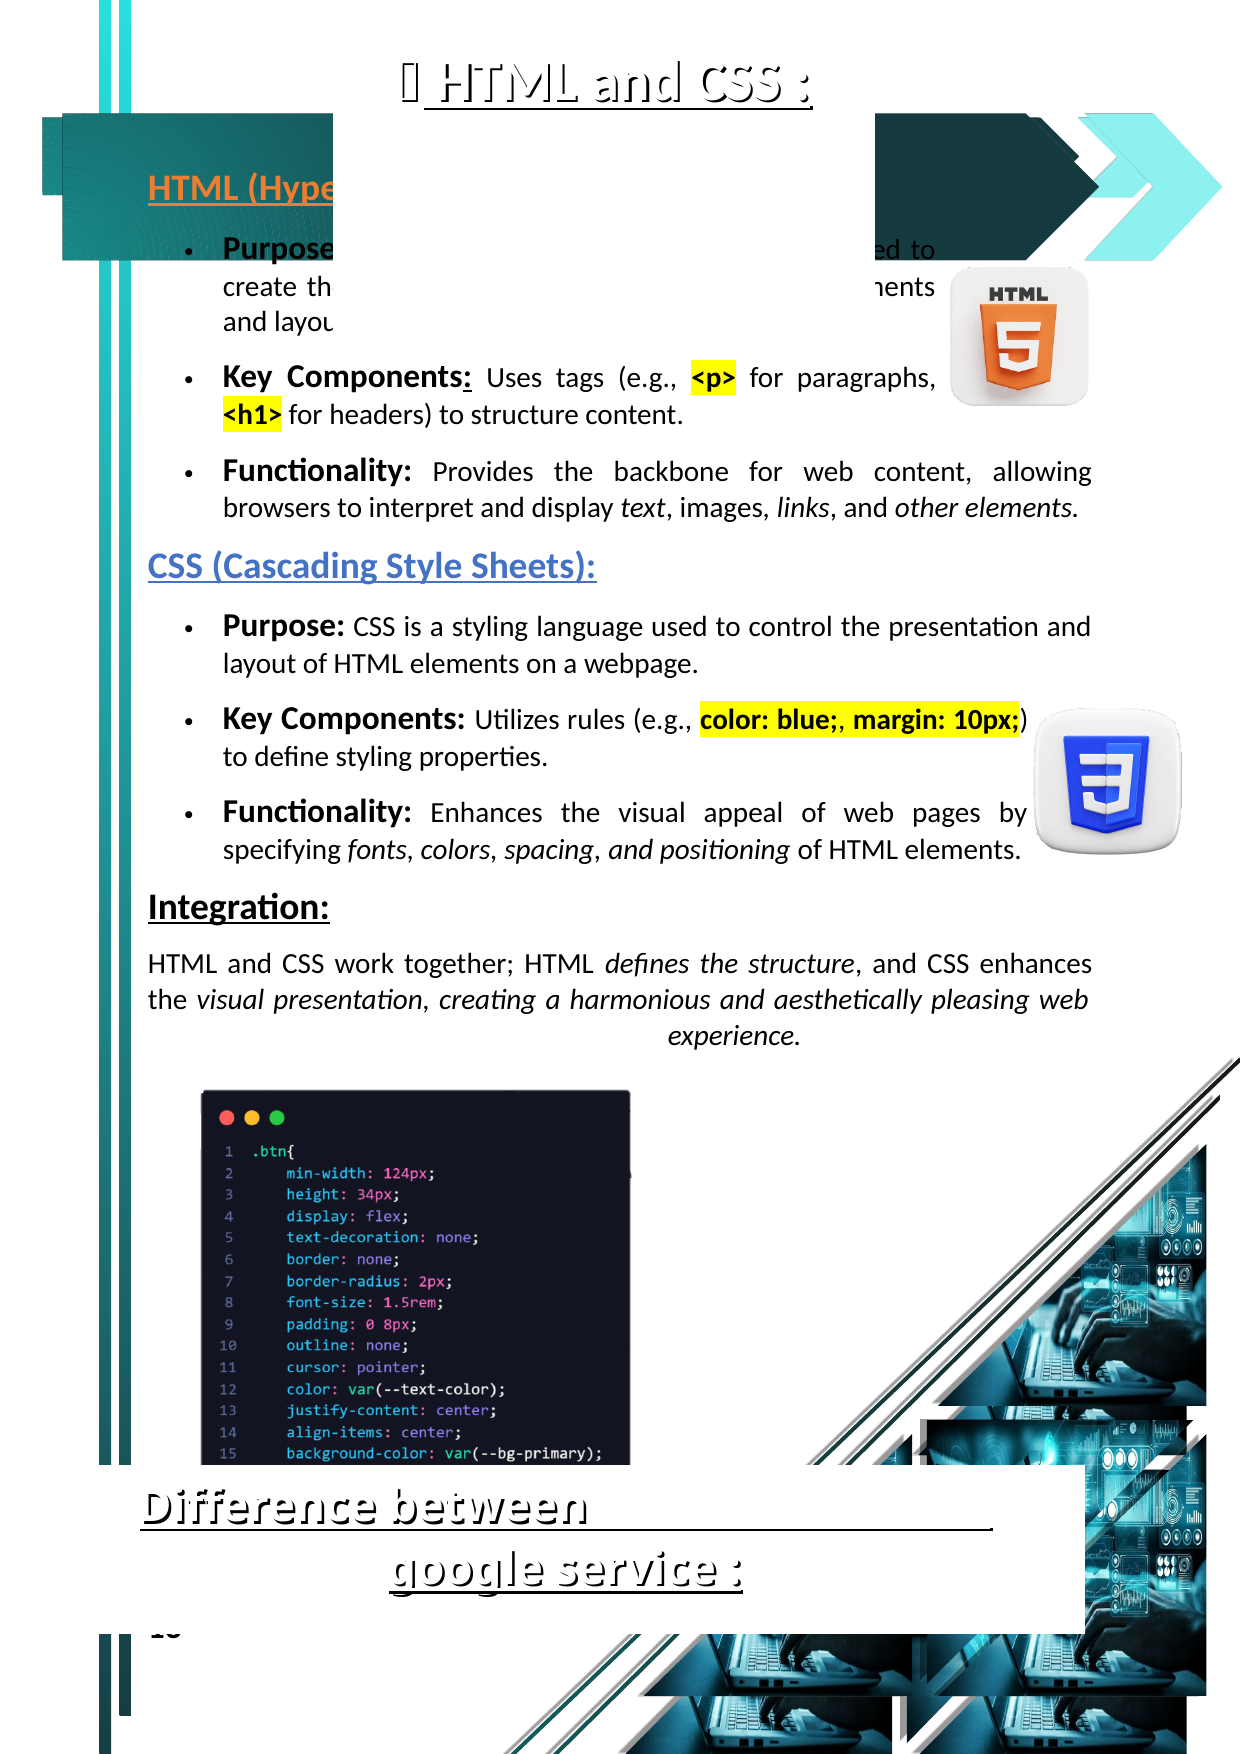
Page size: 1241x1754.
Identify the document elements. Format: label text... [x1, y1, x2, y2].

list Key Components: Uses tags (e.g., <p> for paragraphs, <h1> for headers) to structure content. [185, 356, 1093, 432]
text Integration: [148, 883, 1093, 929]
text Difference between microsoft tools & google service : [57, 1473, 1070, 1598]
text CSS (Cascading Style Sheets): [148, 542, 1093, 587]
list Functionality: Provides the backbone for web content, allowing browsers to interpret and display text, images, links, and other elements. [185, 448, 1093, 525]
list HTML and CSS : [348, 43, 860, 114]
list Key Components: Utilizes rules (e.g., color: blue;, margin: 10px;) to define styling properties. [185, 697, 1093, 773]
list Purpose: CSS is a styling language used to control the presentation and layout of HTML elements on a webpage. [185, 604, 1093, 680]
list Purpose: HTML is the standard markup language used to create the structure of web pages. It defines the elements and layout of content on a webpage. [185, 227, 1093, 339]
text HTML and CSS work together; HTML defines the structure, and CSS enhances the visual presentation, creating a harmonious and aesthetically pleasing web experience. [148, 946, 1093, 1052]
list Functionality: Enhances the visual appeal of web pages by specifying fonts, colors, spacing, and positioning of HTML elements. [185, 790, 1093, 866]
